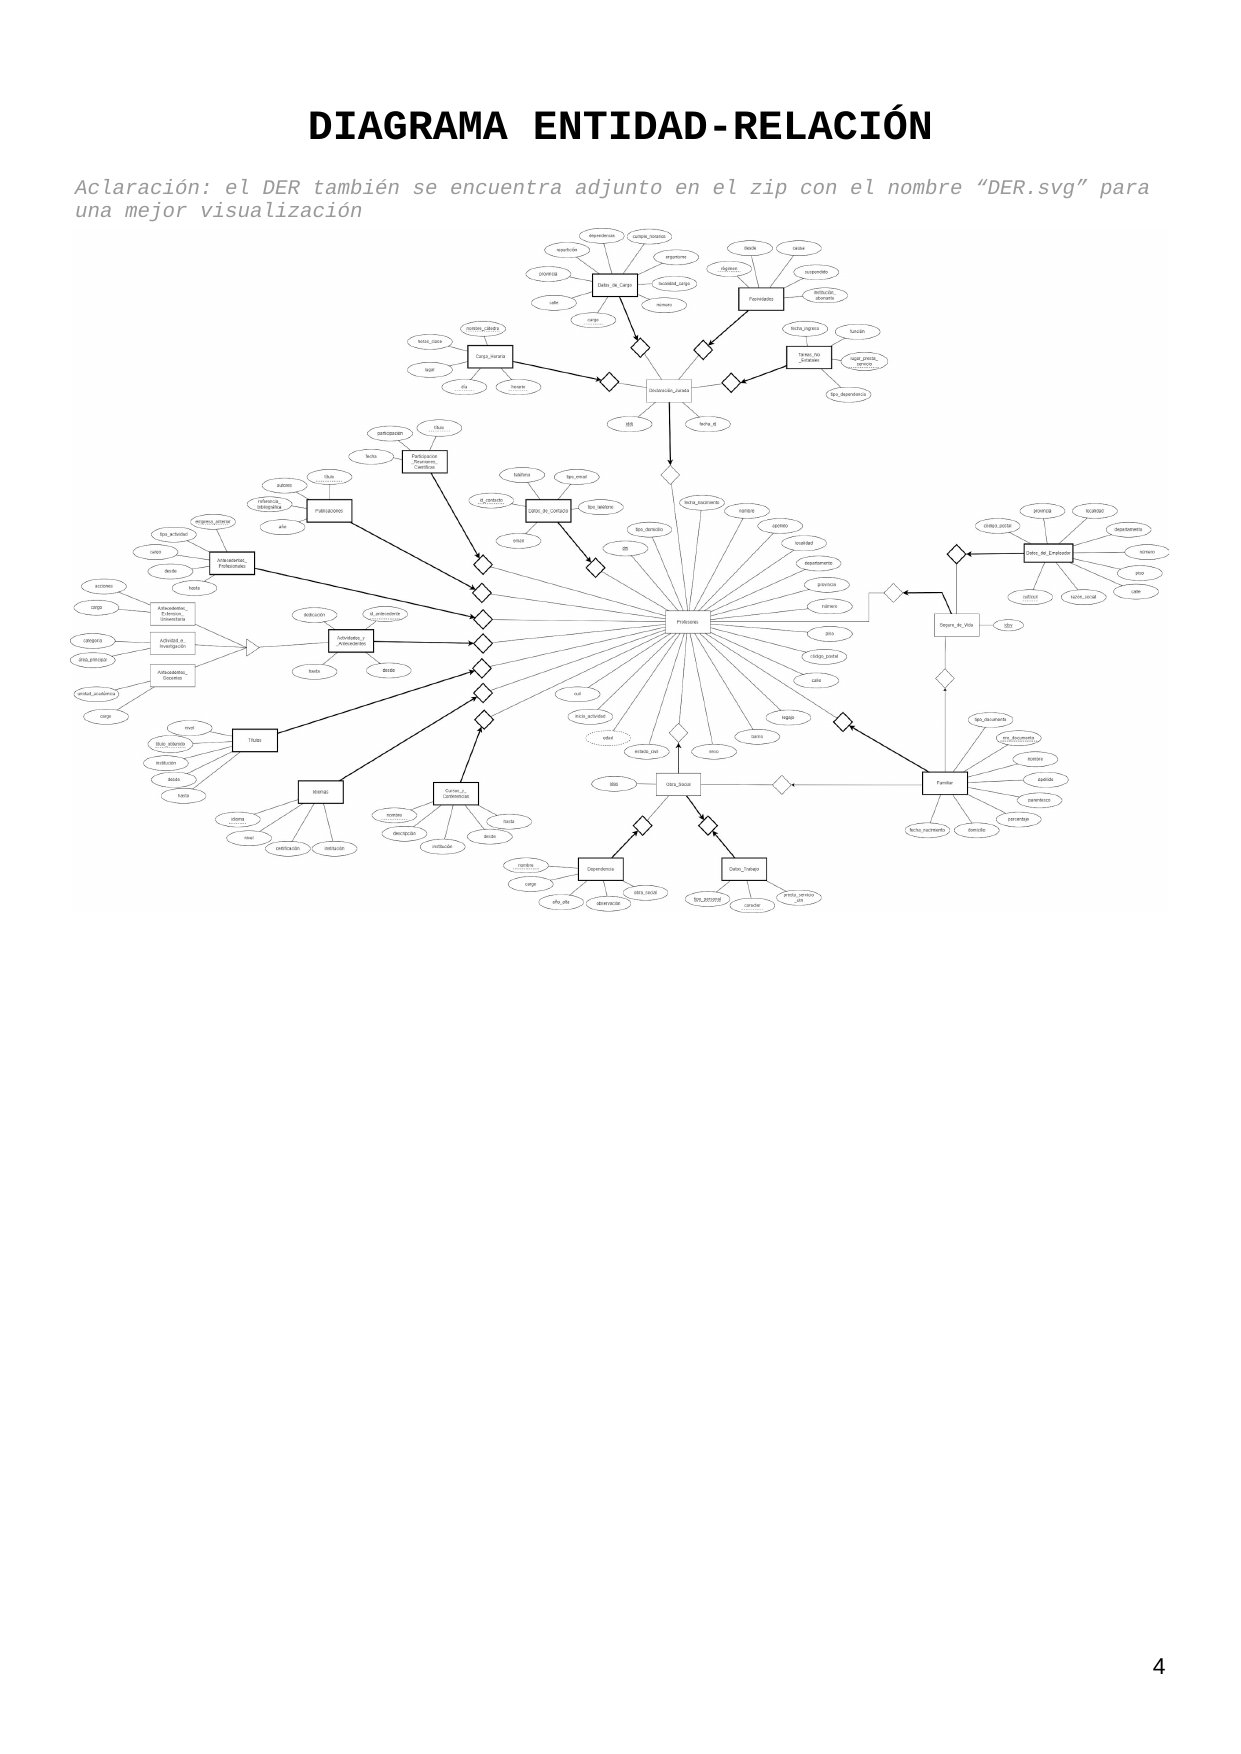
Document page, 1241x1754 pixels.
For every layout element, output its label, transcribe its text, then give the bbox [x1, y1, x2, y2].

text Aclaración: el DER también se encuentra adjunto en el zip con el nombre “DER.svg” para una mejor visualización [75, 177, 1165, 224]
subtitle DIAGRAMA ENTIDAD-RELACIÓN [75, 104, 1165, 152]
picture [70, 228, 1170, 913]
